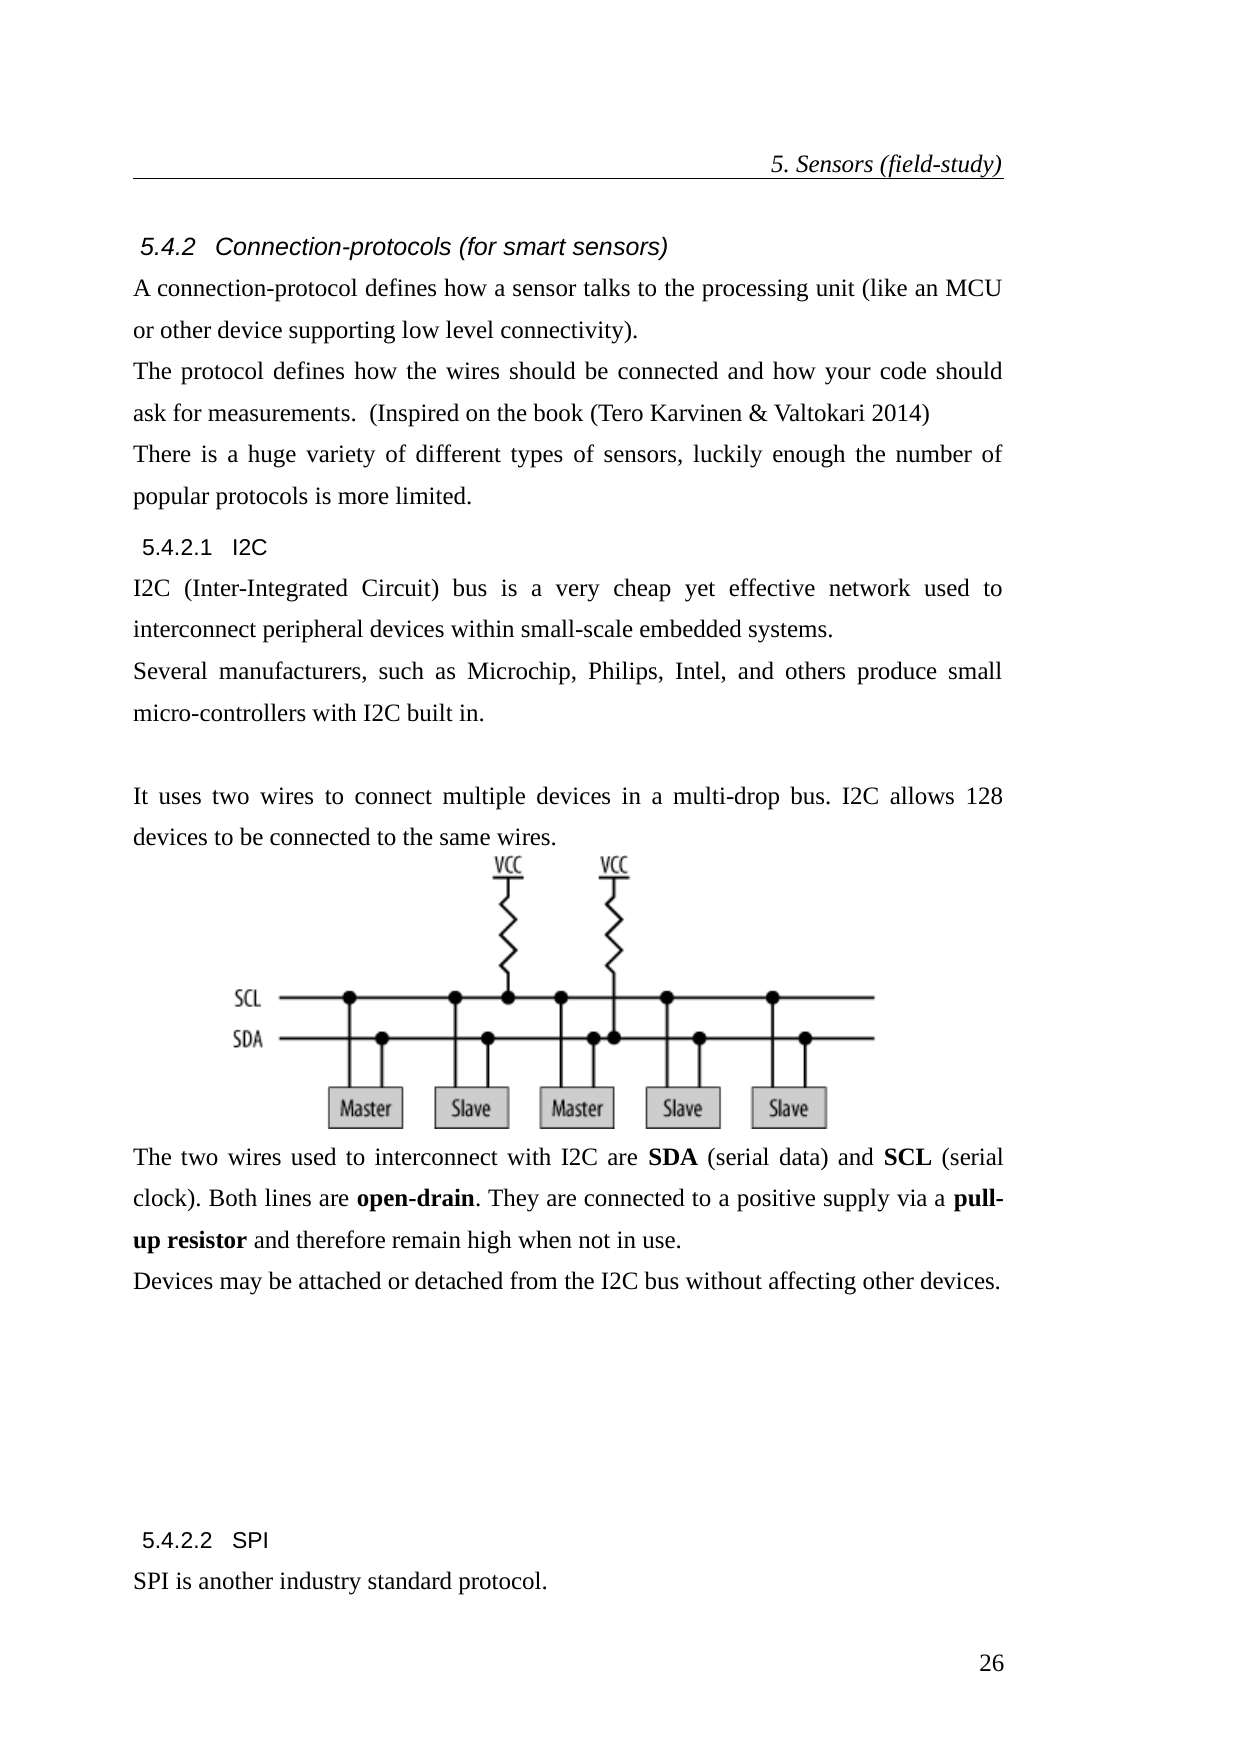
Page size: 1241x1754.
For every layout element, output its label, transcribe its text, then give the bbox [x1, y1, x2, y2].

subtitle I2C [142, 535, 1004, 560]
text The two wires used to interconnect with I2C are SDA (serial data) and SCL (serial clock). Both lines are open-drain. They are connected to a positive supply via a pull-up resistor and therefore remain high when not in use. [133, 865, 1004, 1254]
text A connection-protocol defines how a sensor talks to the processing unit (like an MCU or other device supporting low level connectivity). [133, 274, 1004, 343]
text It uses two wires to connect multiple devices in a multi-drop bus. I2C allows 128 devices to be connected to the same wires. [133, 782, 1004, 851]
text Devices may be attached or detached from the I2C bus without affecting other devices. [133, 1267, 1004, 1295]
text SPI is another industry standard protocol. [133, 1567, 1004, 1595]
subtitle SPI [142, 1528, 1004, 1553]
text There is a huge variety of different types of sensors, luckily enough the number of popular protocols is more limited. [133, 440, 1004, 510]
picture [233, 855, 876, 1129]
text I2C (Inter-Integrated Circuit) bus is a very cheap yet effective network used to interconnect peripheral devices within small-scale embedded systems. [133, 574, 1004, 643]
text Several manufacturers, such as Microchip, Philips, Intel, and others produce small micro-controllers with I2C built in. [133, 657, 1004, 726]
subtitle Connection-protocols (for smart sensors) [140, 232, 1004, 260]
text The protocol defines how the wires should be connected and how your code should ask for measurements. (Inspired on the book (Tero Karvinen & Valtokari 2014) [133, 357, 1004, 427]
